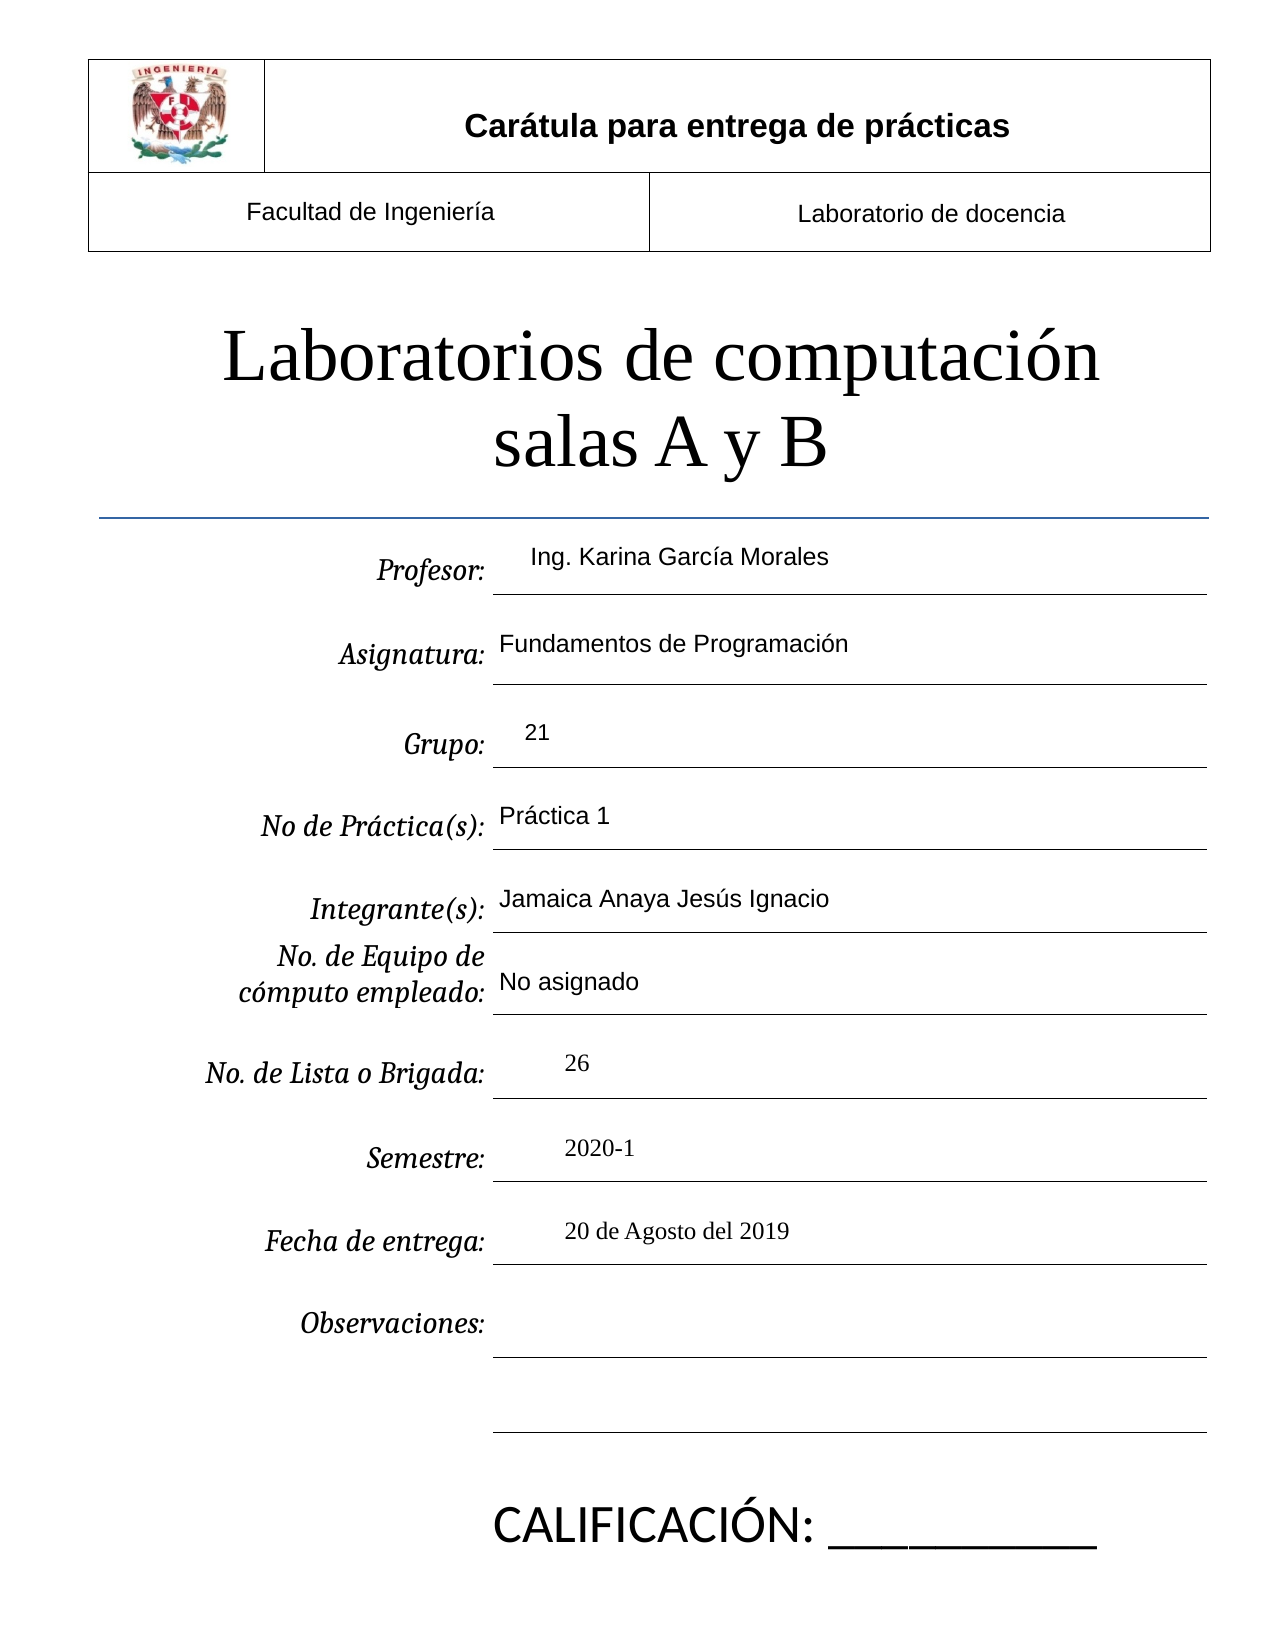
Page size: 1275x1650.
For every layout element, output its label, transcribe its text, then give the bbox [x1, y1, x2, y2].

table_cell [493, 1358, 1207, 1432]
table_cell Práctica 1 [493, 768, 1207, 849]
table_cell No de Práctica(s): [118, 766, 493, 849]
table_cell No asignado [493, 933, 1207, 1013]
table_header [89, 60, 264, 172]
table_cell Laboratorio de docencia [650, 173, 1210, 251]
table_cell Integrante(s): [118, 849, 493, 932]
table_cell [118, 1357, 493, 1432]
table_cell 26 [493, 1015, 1207, 1098]
table_cell Observaciones: [118, 1264, 493, 1357]
table_header Carátula para entrega de prácticas [265, 60, 1210, 172]
table_cell Jamaica Anaya Jesús Ignacio [493, 850, 1207, 932]
table_cell 21 [493, 685, 1207, 766]
table_cell Asignatura: [118, 594, 493, 684]
text salas A y B [118, 396, 1205, 482]
table_cell No. de Lista o Brigada: [118, 1014, 493, 1098]
table_cell Grupo: [118, 684, 493, 766]
text Laboratorios de computación [118, 310, 1205, 396]
table_header [493, 511, 1207, 517]
table_cell No. de Equipo de cómputo empleado: [118, 932, 493, 1013]
table_header Profesor: [118, 519, 493, 594]
table_cell 20 de Agosto del 2019 [493, 1182, 1207, 1263]
table_header [118, 511, 493, 517]
table_cell 2020-1 [493, 1099, 1207, 1181]
table_header Ing. Karina García Morales [493, 519, 1207, 594]
table_cell Fundamentos de Programación [493, 595, 1207, 684]
table_cell [493, 1265, 1207, 1357]
table_cell Facultad de Ingeniería [89, 173, 649, 251]
text CALIFICACIÓN: __________ [118, 1489, 1205, 1556]
table_cell Semestre: [118, 1098, 493, 1181]
table_cell Fecha de entrega: [118, 1181, 493, 1263]
